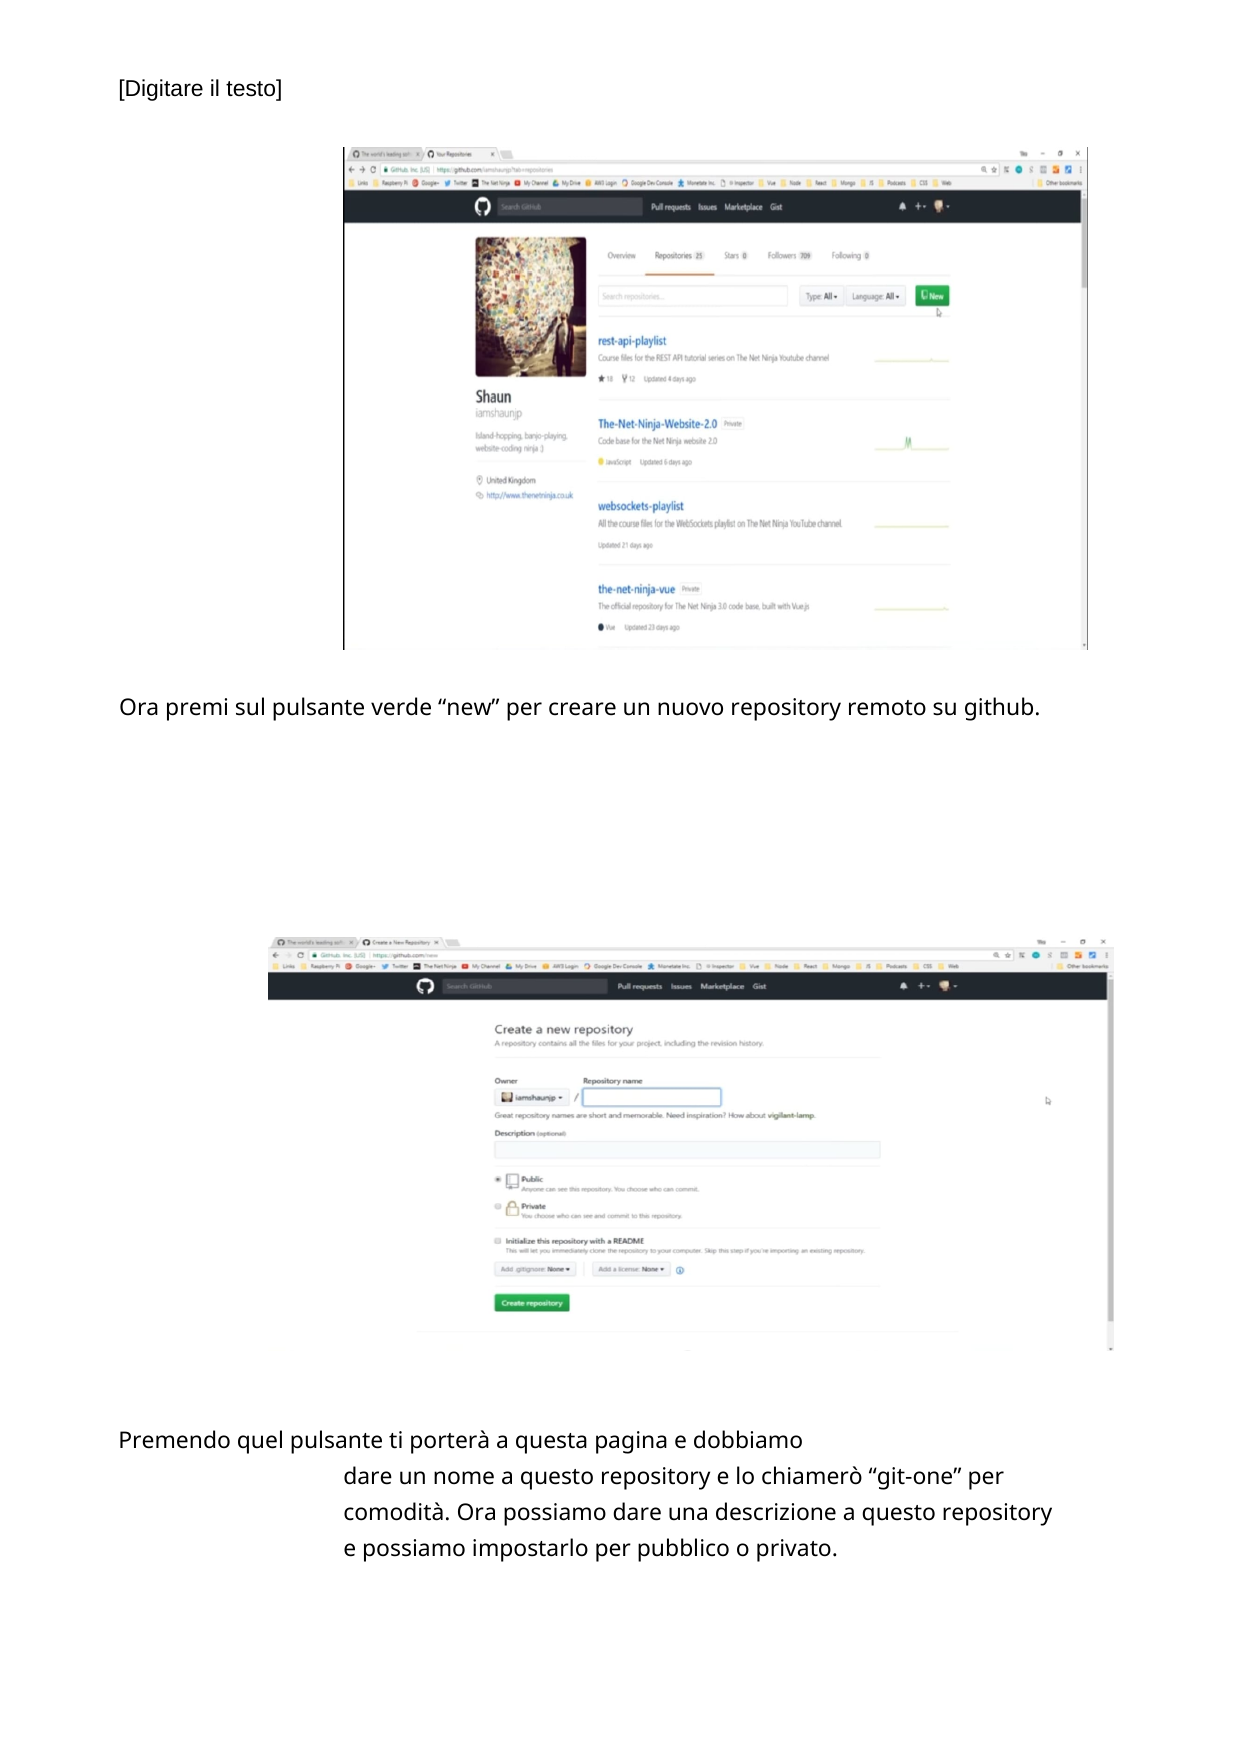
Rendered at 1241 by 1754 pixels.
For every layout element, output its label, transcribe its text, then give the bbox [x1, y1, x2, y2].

text dare un nome a questo repository e lo chiamerò “git-one” per [118, 1460, 1124, 1491]
text Ora premi sul pulsante verde “new” per creare un nuovo repository remoto su github. [118, 690, 1124, 722]
picture [268, 937, 1114, 1351]
text comodità. Ora possiamo dare una descrizione a questo repository [118, 1496, 1124, 1527]
text e possiamo impostarlo per pubblico o privato. [118, 1532, 1124, 1563]
text Premendo quel pulsante ti porterà a questa pagina e dobbiamo [118, 1424, 1124, 1455]
picture [343, 147, 1088, 650]
